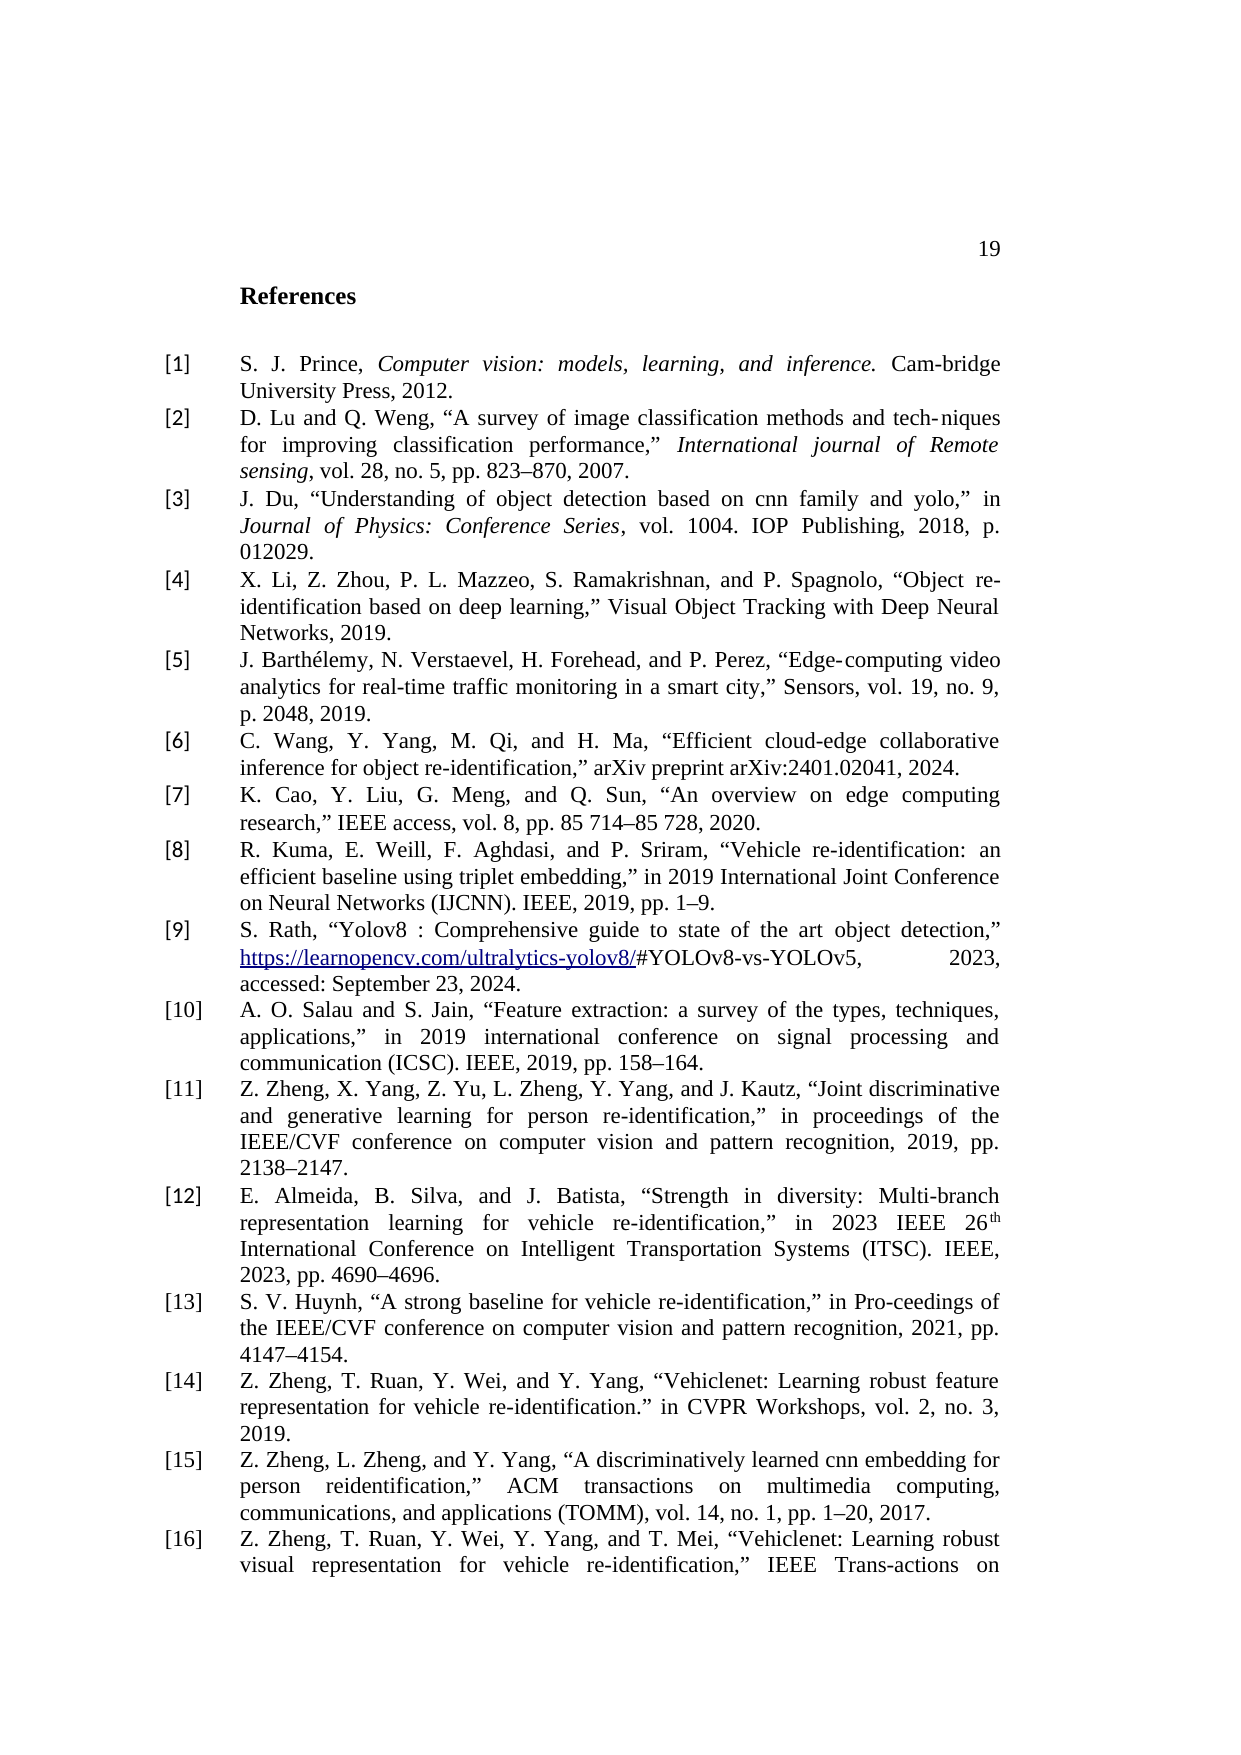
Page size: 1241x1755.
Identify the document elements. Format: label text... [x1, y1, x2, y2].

list Z. Zheng, T. Ruan, Y. Wei, Y. Yang, and T. Mei, “Vehiclenet: Learning robust visual representation for vehicle re-identification,” IEEE Trans-actions on [164, 1525, 1001, 1578]
list Z. Zheng, L. Zheng, and Y. Yang, “A discriminatively learned cnn embedding for person reidentification,” ACM transactions on multimedia computing, communications, and applications (TOMM), vol. 14, no. 1, pp. 1–20, 2017. [164, 1446, 1001, 1525]
list Z. Zheng, T. Ruan, Y. Wei, and Y. Yang, “Vehiclenet: Learning robust feature representation for vehicle re-identification.” in CVPR Workshops, vol. 2, no. 3, 2019. [164, 1367, 1001, 1446]
list C. Wang, Y. Yang, M. Qi, and H. Ma, “Efficient cloud-edge collaborative inference for object re-identification,” arXiv preprint arXiv:2401.02041, 2024. [164, 726, 1001, 781]
list D. Lu and Q. Weng, “A survey of image classification methods and tech-niques for improving classification performance,” International journal of Remote sensing, vol. 28, no. 5, pp. 823–870, 2007. [164, 403, 1001, 484]
list K. Cao, Y. Liu, G. Meng, and Q. Sun, “An overview on edge computing research,” IEEE access, vol. 8, pp. 85 714–85 728, 2020. [164, 781, 1001, 835]
list X. Li, Z. Zhou, P. L. Mazzeo, S. Ramakrishnan, and P. Spagnolo, “Object re-identification based on deep learning,” Visual Object Tracking with Deep Neural Networks, 2019. [164, 565, 1001, 645]
list R. Kuma, E. Weill, F. Aghdasi, and P. Sriram, “Vehicle re-identification: an efficient baseline using triplet embedding,” in 2019 International Joint Conference on Neural Networks (IJCNN). IEEE, 2019, pp. 1–9. [164, 835, 1001, 916]
list J. Barthélemy, N. Verstaevel, H. Forehead, and P. Perez, “Edge-computing video analytics for real-time traffic monitoring in a smart city,” Sensors, vol. 19, no. 9, p. 2048, 2019. [164, 645, 1001, 726]
list Z. Zheng, X. Yang, Z. Yu, L. Zheng, Y. Yang, and J. Kautz, “Joint discriminative and generative learning for person re-identification,” in proceedings of the IEEE/CVF conference on computer vision and pattern recognition, 2019, pp. 2138–2147. [164, 1075, 1001, 1181]
list J. Du, “Understanding of object detection based on cnn family and yolo,” in Journal of Physics: Conference Series, vol. 1004. IOP Publishing, 2018, p. 012029. [164, 484, 1001, 565]
text References [239, 281, 1001, 310]
list S. V. Huynh, “A strong baseline for vehicle re-identification,” in Pro-ceedings of the IEEE/CVF conference on computer vision and pattern recognition, 2021, pp. 4147–4154. [164, 1288, 1001, 1367]
list S. J. Prince, Computer vision: models, learning, and inference. Cam-bridge University Press, 2012. [164, 349, 1001, 403]
list S. Rath, “Yolov8 : Comprehensive guide to state of the art object detection,” https://learnopencv.com/ultralytics-yolov8/#YOLOv8-vs-YOLOv5, 2023, accessed: September 23, 2024. [164, 916, 1001, 996]
list A. O. Salau and S. Jain, “Feature extraction: a survey of the types, techniques, applications,” in 2019 international conference on signal processing and communication (ICSC). IEEE, 2019, pp. 158–164. [164, 996, 1001, 1075]
list E. Almeida, B. Silva, and J. Batista, “Strength in diversity: Multi-branch representation learning for vehicle re-identification,” in 2023 IEEE 26th International Conference on Intelligent Transportation Systems (ITSC). IEEE, 2023, pp. 4690–4696. [164, 1181, 1001, 1288]
